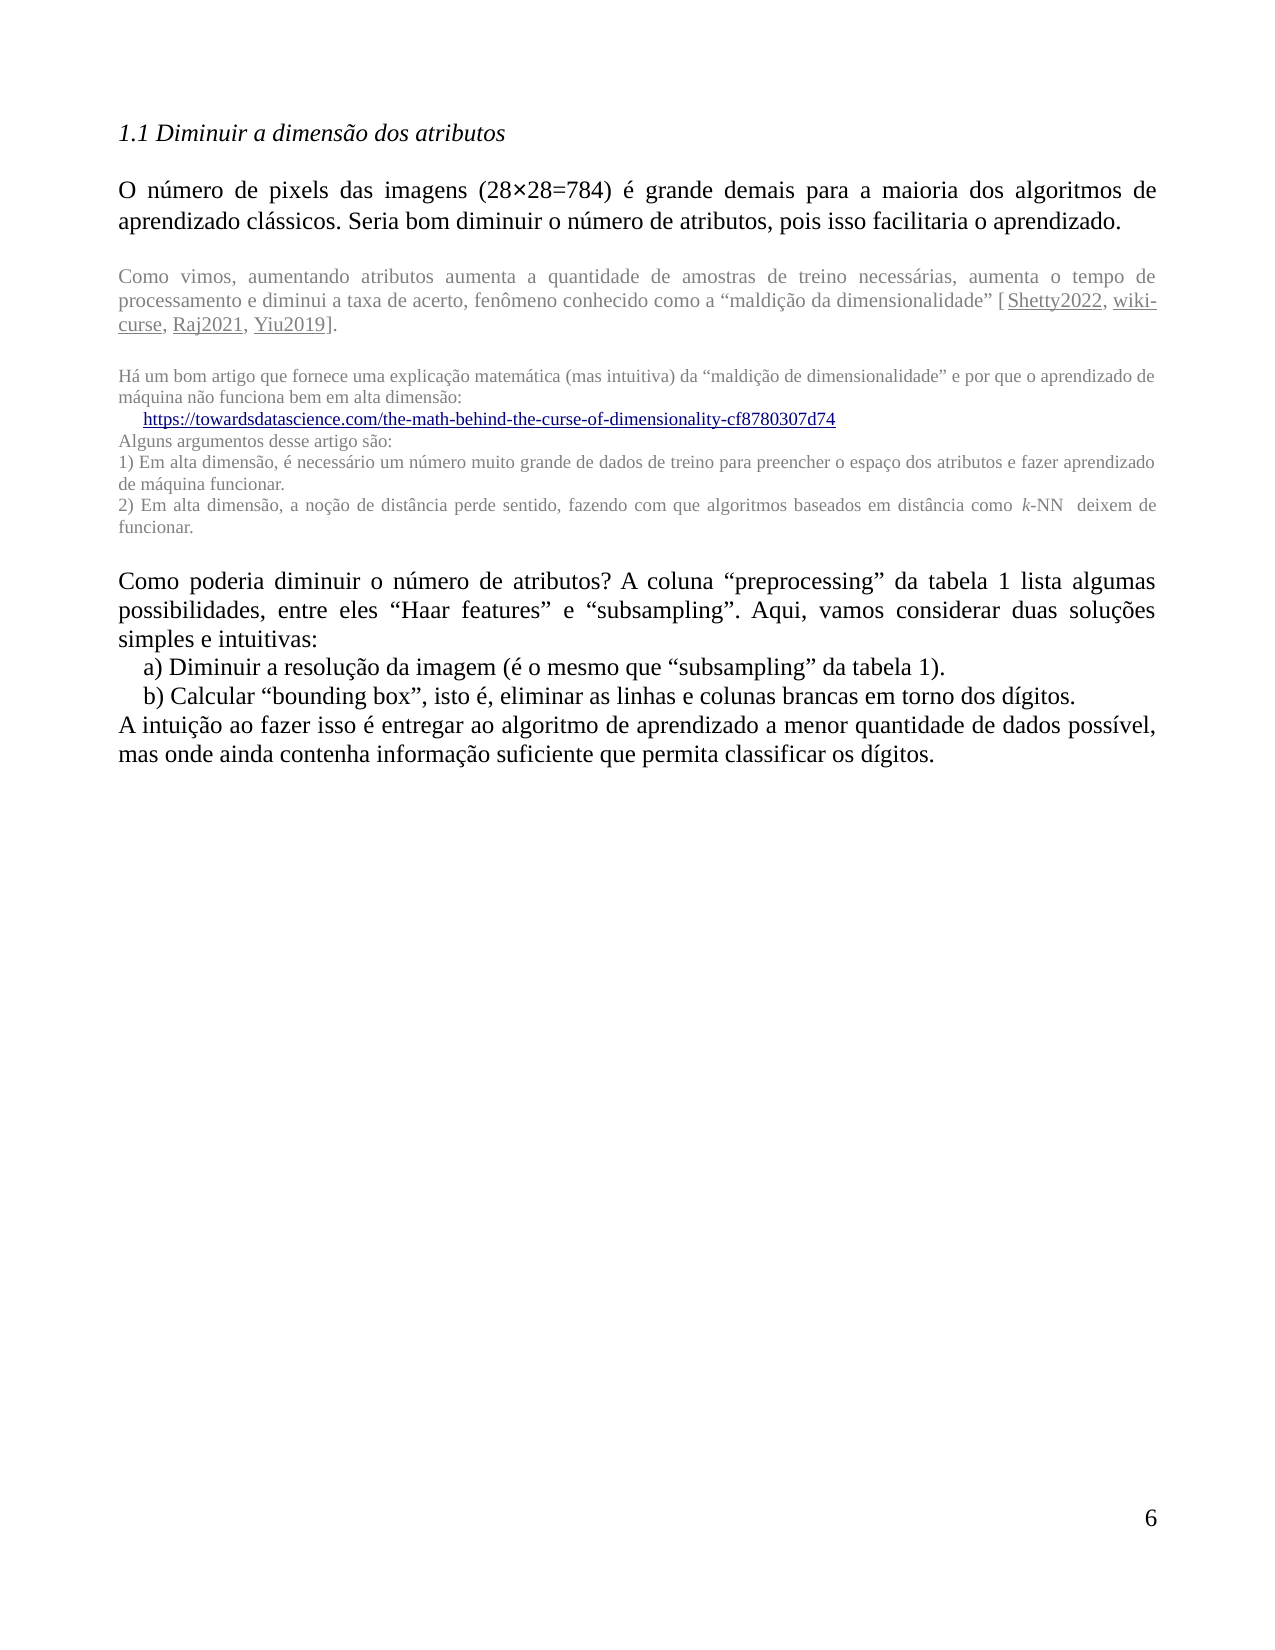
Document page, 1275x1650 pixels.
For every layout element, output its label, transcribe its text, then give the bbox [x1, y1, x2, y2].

text Como vimos, aumentando atributos aumenta a quantidade de amostras de treino necessárias, aumenta o tempo de processamento e diminui a taxa de acerto, fenômeno conhecido como a “maldição da dimensionalidade” [Shetty2022, wiki-curse, Raj2021, Yiu2019]. [118, 264, 1157, 336]
text Como poderia diminuir o número de atributos? A coluna “preprocessing” da tabela 1 lista algumas possibilidades, entre eles “Haar features” e “subsampling”. Aqui, vamos considerar duas soluções simples e intuitivas: [118, 566, 1157, 652]
text 1.1 Diminuir a dimensão dos atributos [118, 118, 1157, 147]
text Alguns argumentos desse artigo são: [118, 429, 1157, 451]
text a) Diminuir a resolução da imagem (é o mesmo que “subsampling” da tabela 1). [118, 652, 1157, 681]
text https://towardsdatascience.com/the-math-behind-the-curse-of-dimensionality-cf8780307d74 [118, 408, 1157, 429]
text Há um bom artigo que fornece uma explicação matemática (mas intuitiva) da “maldição de dimensionalidade” e por que o aprendizado de máquina não funciona bem em alta dimensão: [118, 365, 1157, 408]
text O número de pixels das imagens (28×28=784) é grande demais para a maioria dos algoritmos de aprendizado clássicos. Seria bom diminuir o número de atributos, pois isso facilitaria o aprendizado. [118, 176, 1157, 235]
text 2) Em alta dimensão, a noção de distância perde sentido, fazendo com que algoritmos baseados em distância como k-NN deixem de funcionar. [118, 494, 1157, 537]
text 1) Em alta dimensão, é necessário um número muito grande de dados de treino para preencher o espaço dos atributos e fazer aprendizado de máquina funcionar. [118, 451, 1157, 494]
text A intuição ao fazer isso é entregar ao algoritmo de aprendizado a menor quantidade de dados possível, mas onde ainda contenha informação suficiente que permita classificar os dígitos. [118, 710, 1157, 767]
text b) Calcular “bounding box”, isto é, eliminar as linhas e colunas brancas em torno dos dígitos. [118, 681, 1157, 710]
